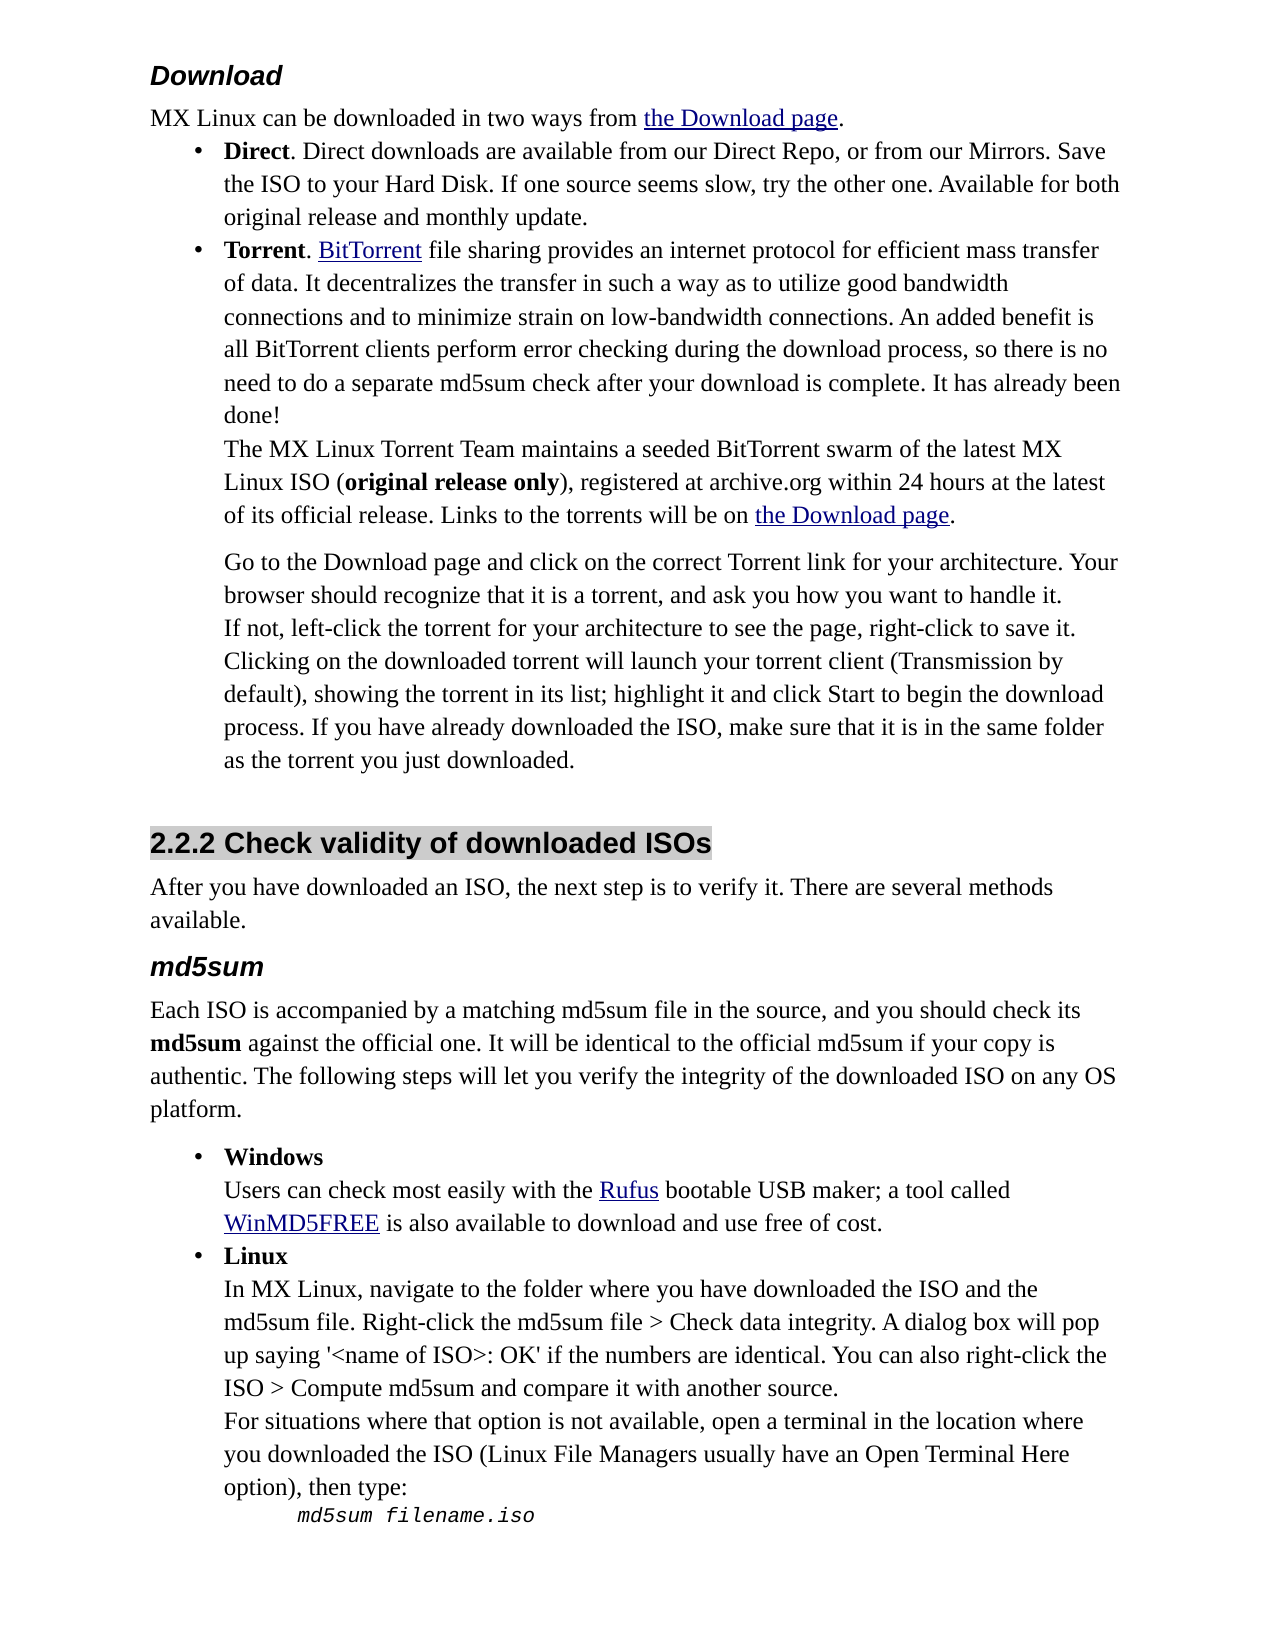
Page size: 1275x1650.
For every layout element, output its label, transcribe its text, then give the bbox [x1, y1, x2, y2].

list Direct. Direct downloads are available from our Direct Repo, or from our Mirrors. Save the ISO to your Hard Disk. If one source seems slow, try the other one. Available for both original release and monthly update. [194, 136, 1125, 231]
list In MX Linux, navigate to the folder where you have downloaded the ISO and the md5sum file. Right-click the md5sum file > Check data integrity. A dialog box will pop up saying '<name of ISO>: OK' if the numbers are identical. You can also right-click the ISO > Compute md5sum and compare it with another source. [194, 1274, 1125, 1402]
text Go to the Download page and click on the correct Torrent link for your architecture. Your browser should recognize that it is a torrent, and ask you how you want to handle it. [224, 547, 1125, 609]
list Torrent. BitTorrent file sharing provides an internet protocol for efficient mass transfer of data. It decentralizes the transfer in such a way as to utilize good bandwidth connections and to minimize strain on low-bandwidth connections. An added benefit is all BitTorrent clients perform error checking during the download process, so there is no need to do a separate md5sum check after your download is complete. It has already been done! [194, 236, 1125, 429]
subtitle Download [150, 59, 1125, 91]
text After you have downloaded an ISO, the next step is to verify it. There are several methods available. [150, 872, 1125, 934]
list Users can check most easily with the Rufus bootable USB maker; a tool called WinMD5FREE is also available to download and use free of cost. [194, 1175, 1125, 1237]
text Each ISO is accompanied by a matching md5sum file in the source, and you should check its md5sum against the official one. It will be identical to the official md5sum if your copy is authentic. The following steps will let you verify the integrity of the downloaded ISO on any OS platform. [150, 995, 1125, 1123]
list Linux [194, 1241, 1125, 1270]
list md5sum filename.iso [268, 1505, 1125, 1529]
list Windows [194, 1142, 1125, 1171]
list If not, left-click the torrent for your architecture to see the page, right-click to save it. Clicking on the downloaded torrent will launch your torrent client (Transmission by default), showing the torrent in its list; highlight it and click Start to begin the download process. If you have already downloaded the ISO, make sure that it is in the same folder as the torrent you just downloaded. [194, 613, 1125, 774]
list The MX Linux Torrent Team maintains a seeded BitTorrent swarm of the latest MX Linux ISO (original release only), registered at archive.org within 24 hours at the latest of its official release. Links to the torrents will be on the Download page. [194, 434, 1125, 528]
subtitle md5sum [150, 951, 1125, 983]
subtitle 2.2.2 Check validity of downloaded ISOs [712, 826, 1125, 860]
list For situations where that option is not available, open a terminal in the location where you downloaded the ISO (Linux File Managers usually have an Open Terminal Here option), then type: [194, 1406, 1125, 1501]
text MX Linux can be downloaded in two ways from the Download page. [150, 103, 1125, 132]
